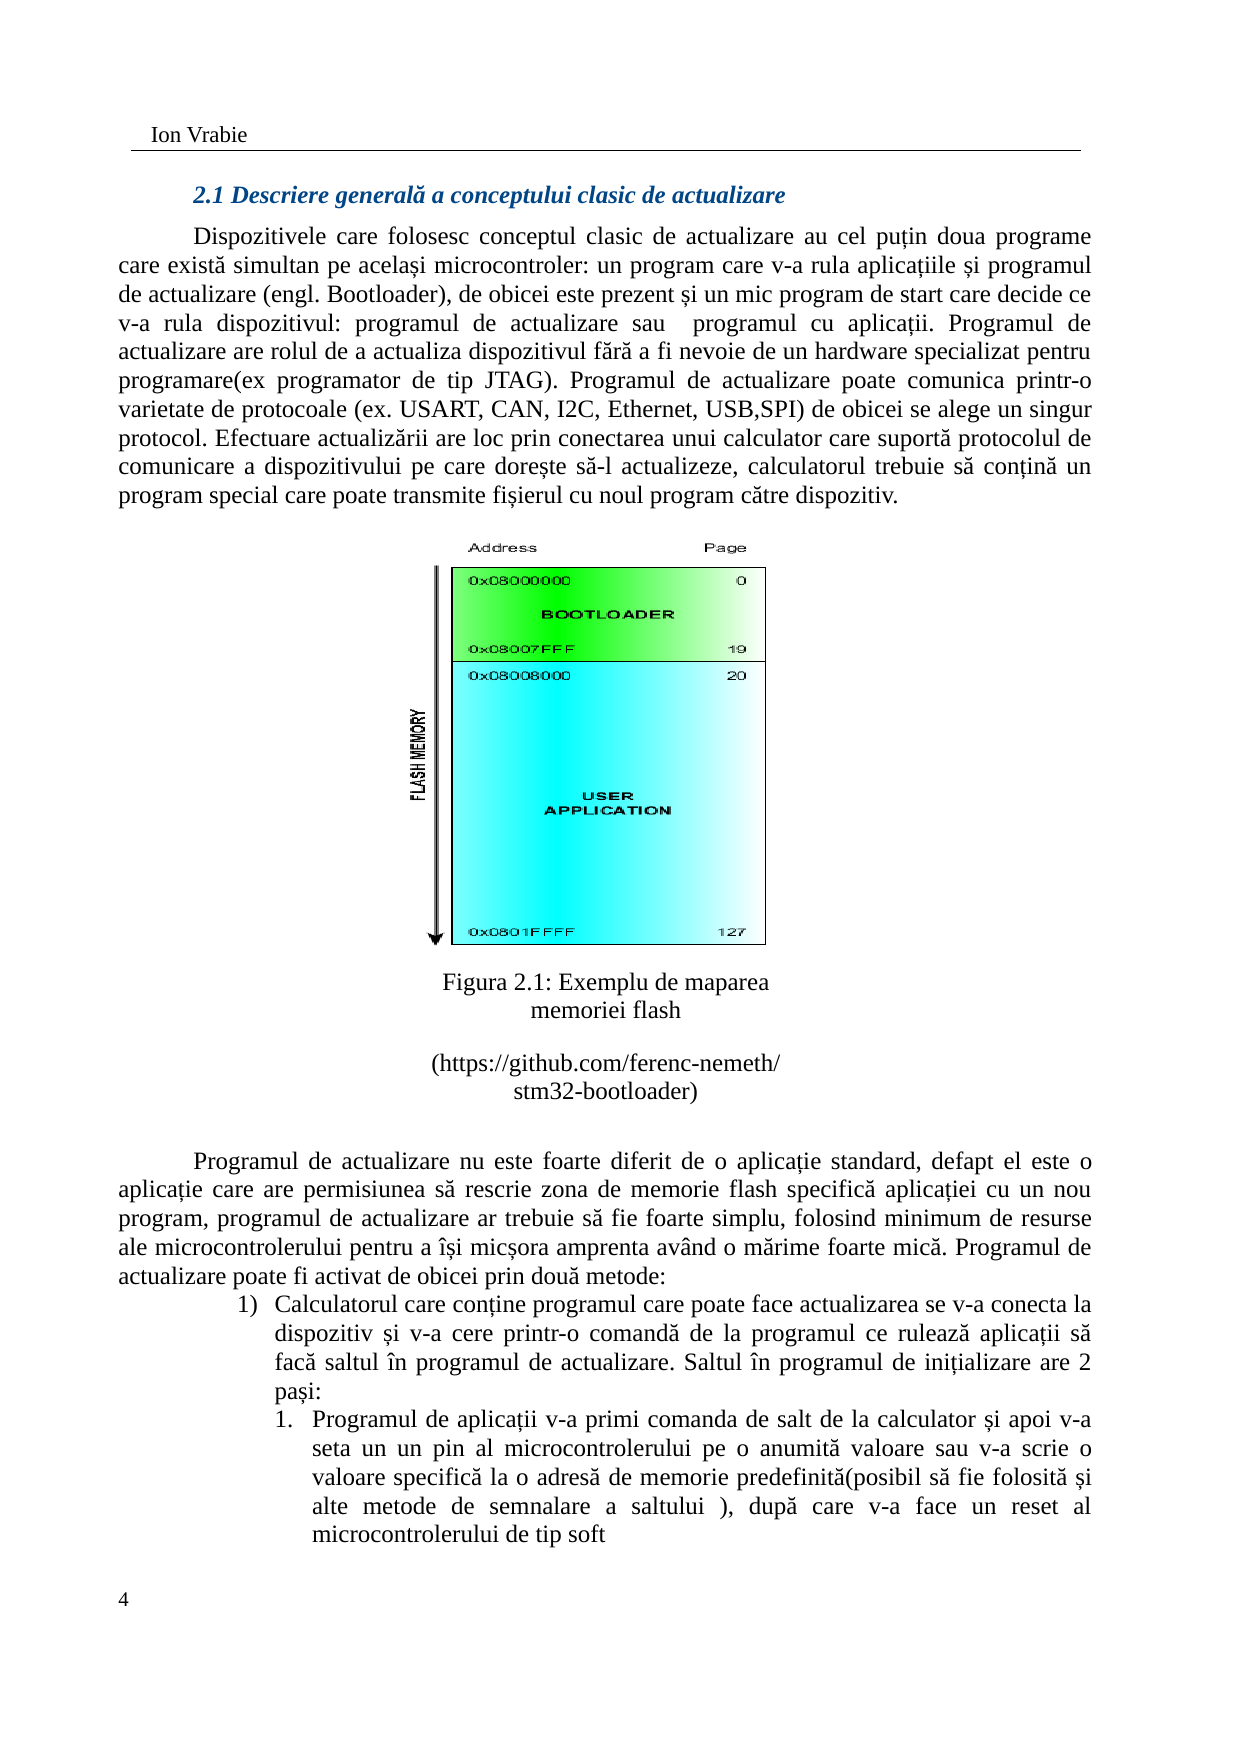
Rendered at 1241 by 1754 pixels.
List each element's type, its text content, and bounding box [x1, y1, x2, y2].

list Programul de aplicații v-a primi comanda de salt de la calculator și apoi v-a seta un un pin al microcontrolerului pe o anumită valoare sau v-a scrie o valoare specifică la o adresă de memorie predefinită(posibil să fie folosită și alte metode de semnalare a saltului ), după care v-a face un reset al microcontrolerului de tip soft [274, 1404, 1093, 1548]
list Calculatorul care conține programul care poate face actualizarea se v-a conecta la dispozitiv și v-a cere printr-o comandă de la programul ce rulează aplicații să facă saltul în programul de actualizare. Saltul în programul de inițializare are 2 pași: [237, 1289, 1093, 1404]
text (https://github.com/ferenc-nemeth/stm32-bootloader) [400, 1048, 811, 1105]
text Dispozitivele care folosesc conceptul clasic de actualizare au cel puțin doua programe care există simultan pe același microcontroler: un program care v-a rula aplicațiile și programul de actualizare (engl. Bootloader), de obicei este prezent și un mic program de start care decide ce v-a rula dispozitivul: programul de actualizare sau programul cu aplicații. Programul de actualizare are rolul de a actualiza dispozitivul fără a fi nevoie de un hardware specializat pentru programare(ex programator de tip JTAG). Programul de actualizare poate comunica printr-o varietate de protocoale (ex. USART, CAN, I2C, Ethernet, USB,SPI) de obicei se alege un singur protocol. Efectuare actualizării are loc prin conectarea unui calculator care suportă protocolul de comunicare a dispozitivului pe care dorește să-l actualizeze, calculatorul trebuie să conțină un program special care poate transmite fișierul cu noul program către dispozitiv. [118, 221, 1093, 509]
picture [400, 520, 812, 962]
subtitle 2.1 Descriere generală a conceptului clasic de actualizare [118, 180, 1093, 209]
text Programul de actualizare nu este foarte diferit de o aplicație standard, defapt el este o aplicație care are permisiunea să rescrie zona de memorie flash specifică aplicației cu un nou program, programul de actualizare ar trebuie să fie foarte simplu, folosind minimum de resurse ale microcontrolerului pentru a își micșora amprenta având o mărime foarte mică. Programul de actualizare poate fi activat de obicei prin două metode: [118, 1146, 1093, 1289]
text Figura 2.1: Exemplu de maparea memoriei flash [400, 962, 811, 1024]
